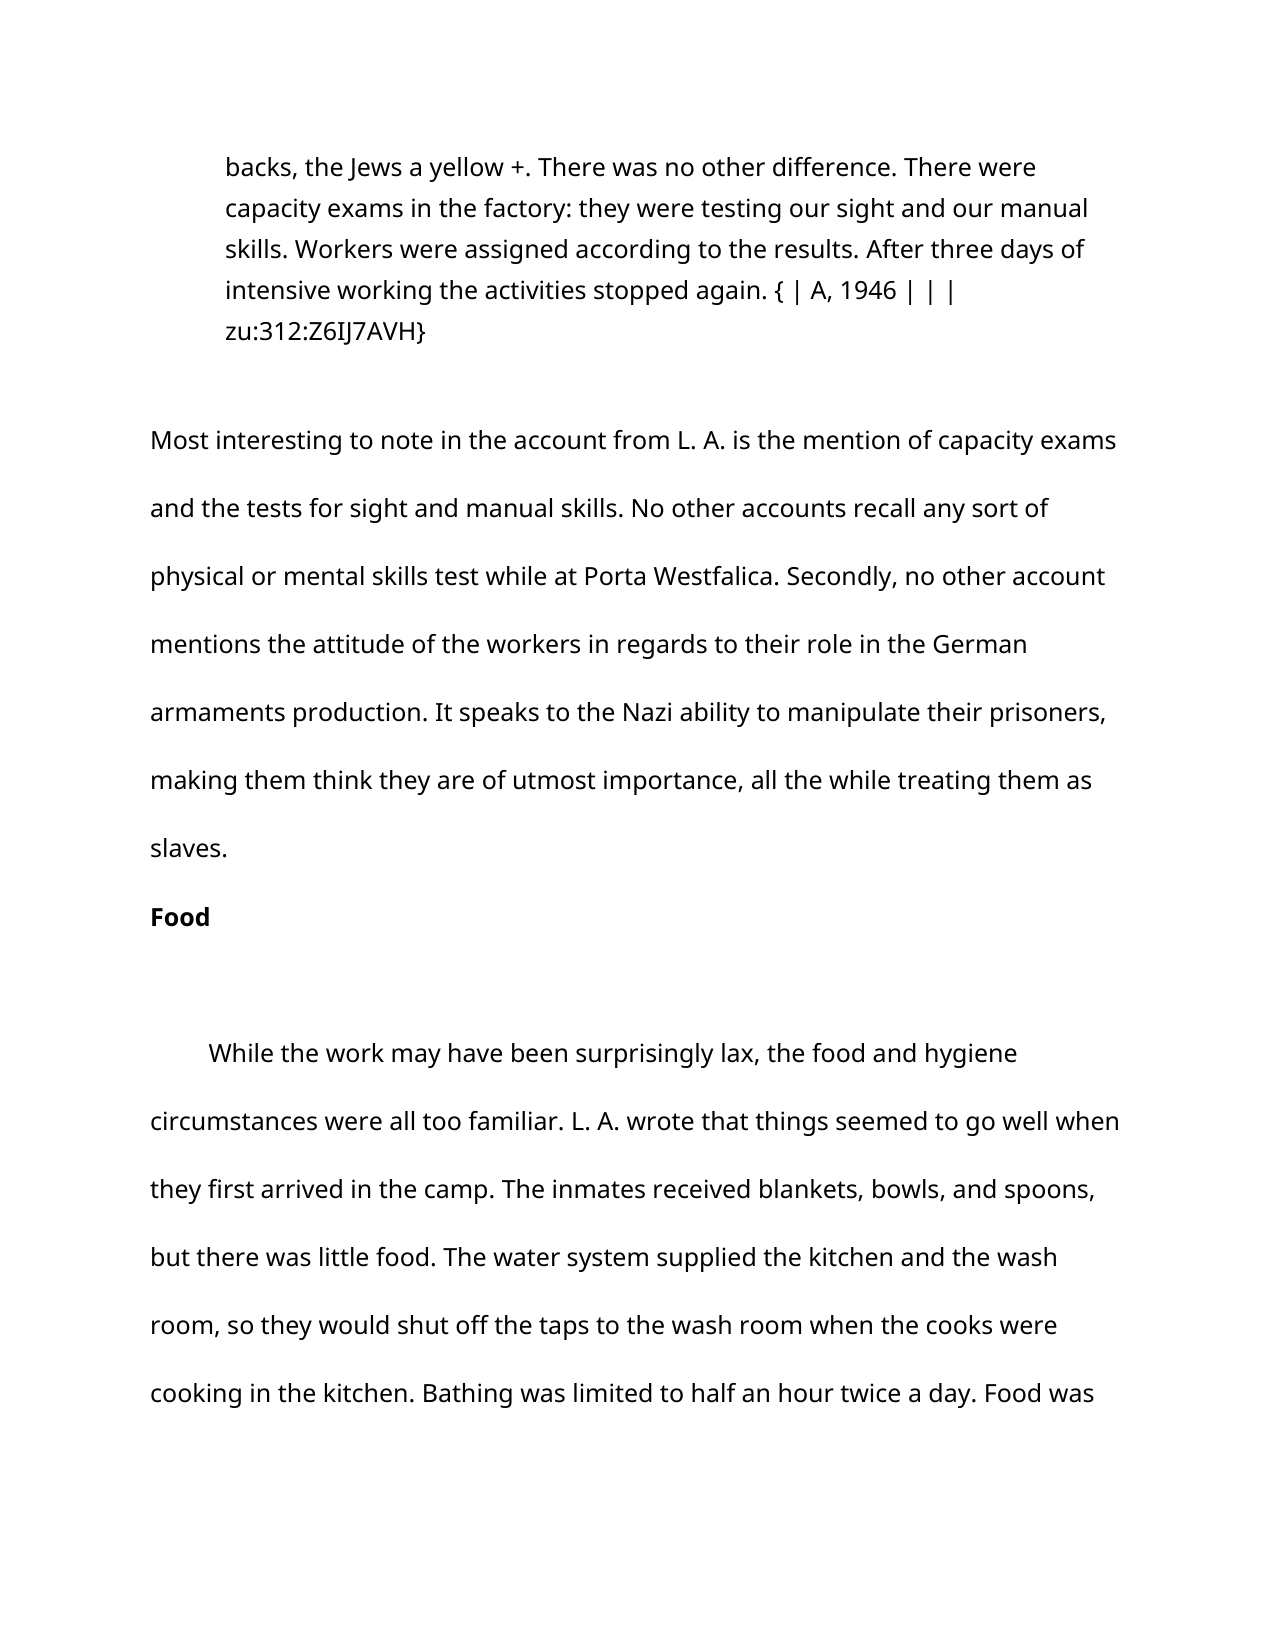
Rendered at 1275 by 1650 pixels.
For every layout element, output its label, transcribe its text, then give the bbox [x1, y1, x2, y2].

text Most interesting to note in the account from L. A. is the mention of capacity exams and the tests for sight and manual skills. No other accounts recall any sort of physical or mental skills test while at Porta Westfalica. Secondly, no other account mentions the attitude of the workers in regards to their role in the German armaments production. It speaks to the Nazi ability to manipulate their prisoners, making them think they are of utmost importance, all the while treating them as slaves. [150, 422, 1125, 865]
text Food [150, 899, 1125, 933]
text While the work may have been surprisingly lax, the food and hygiene circumstances were all too familiar. L. A. wrote that things seemed to go well when they first arrived in the camp. The inmates received blankets, bowls, and spoons, but there was little food. The water system supplied the kitchen and the wash room, so they would shut off the taps to the wash room when the cooks were cooking in the kitchen. Bathing was limited to half an hour twice a day. Food was [150, 1035, 1125, 1410]
text backs, the Jews a yellow +. There was no other difference. There were capacity exams in the factory: they were testing our sight and our manual skills. Workers were assigned according to the results. After three days of intensive working the activities stopped again. { | A, 1946 | | |zu:312:Z6IJ7AVH} [225, 150, 1125, 347]
